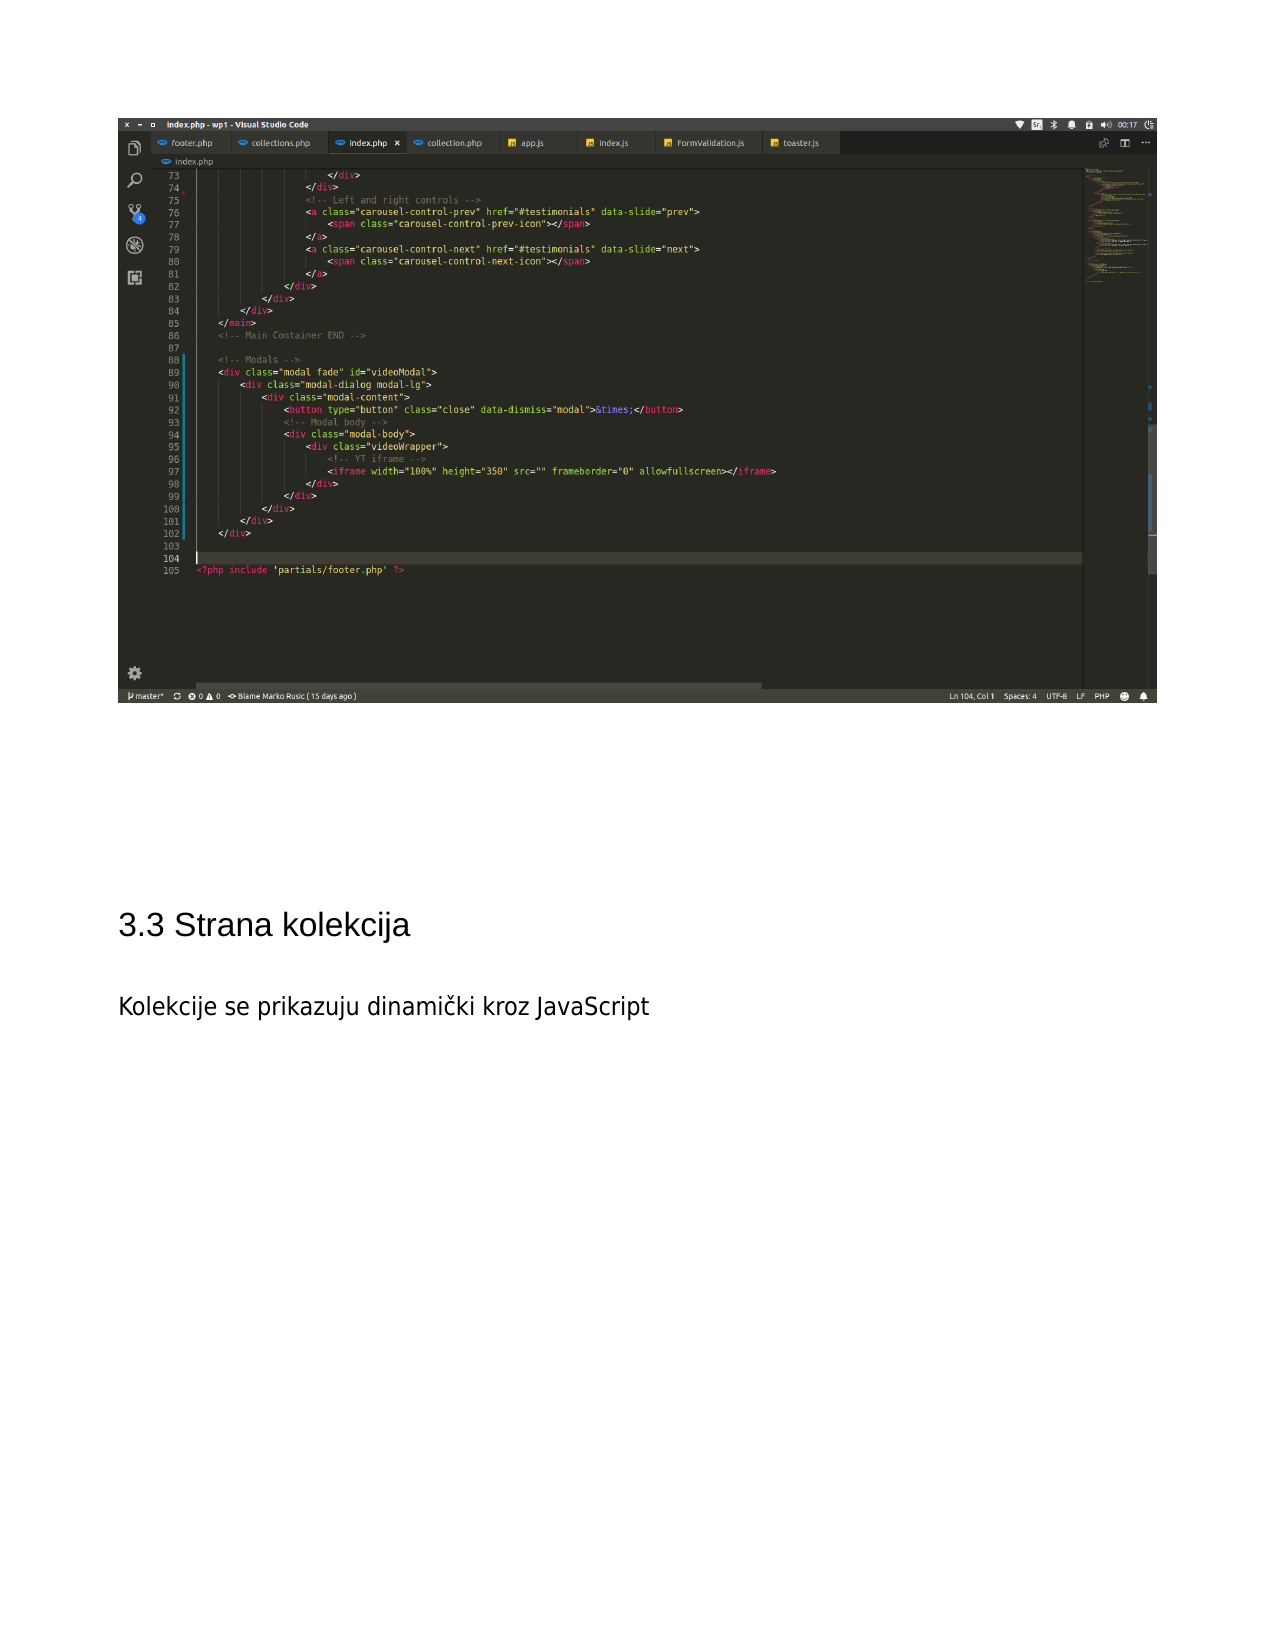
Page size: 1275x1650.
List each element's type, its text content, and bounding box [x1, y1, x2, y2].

subtitle 3.3 Strana kolekcija [118, 905, 1157, 944]
picture [118, 118, 1157, 703]
text Kolekcije se prikazuju dinamički kroz JavaScript [118, 992, 1157, 1022]
